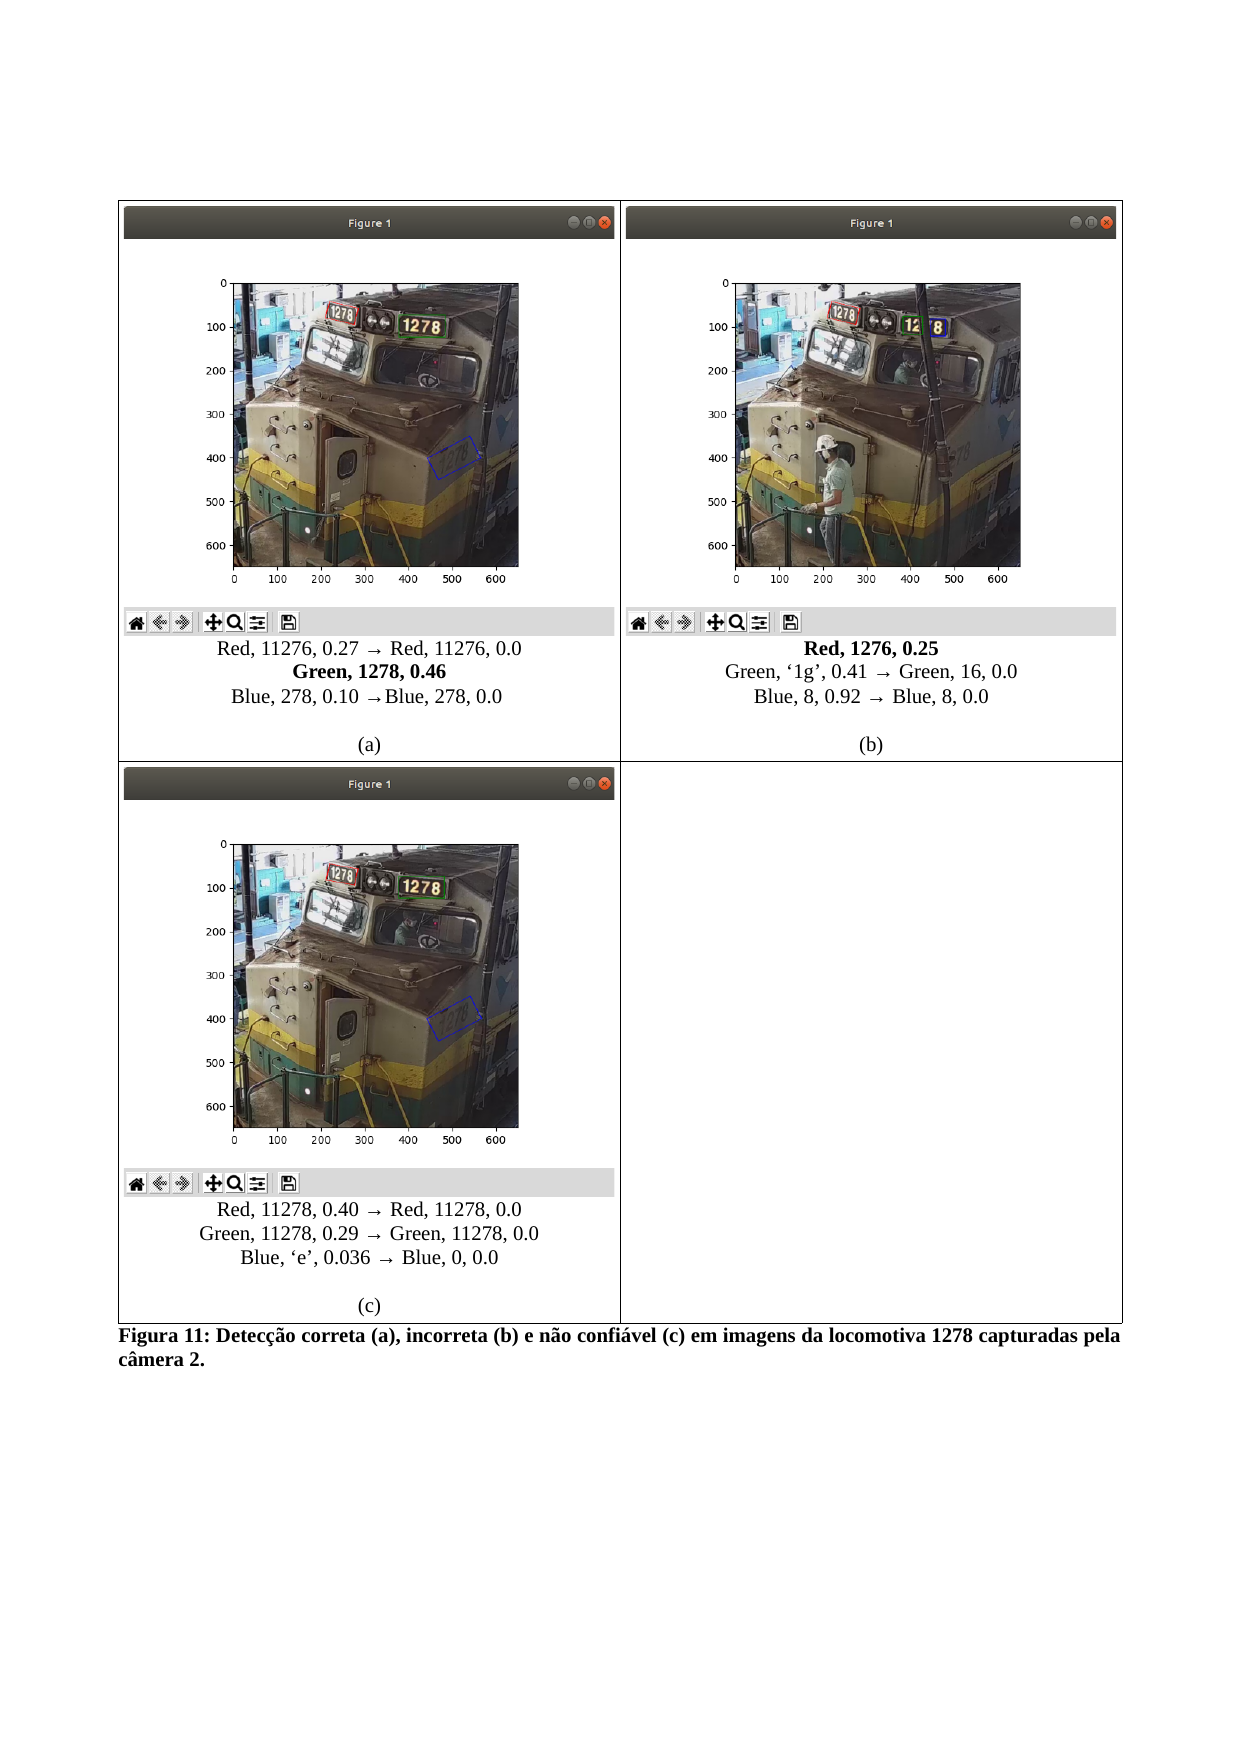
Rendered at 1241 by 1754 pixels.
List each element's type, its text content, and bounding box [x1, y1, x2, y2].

table_header Red, 11276, 0.27 → Red, 11276, 0.0 Green, 1278, 0.46 Blue, 278, 0.10 →Blue, 278, 0.0 (a) [119, 201, 620, 761]
picture [625, 206, 1117, 636]
table_cell Red, 11278, 0.40 → Red, 11278, 0.0 Green, 11278, 0.29 → Green, 11278, 0.0 Blue, ‘e’, 0.036 → Blue, 0, 0.0 (c) [119, 762, 620, 1322]
text Figura 11: Detecção correta (a), incorreta (b) e não confiável (c) em imagens da locomotiva 1278 capturadas pela câmera 2. [118, 1324, 1122, 1371]
picture [123, 767, 615, 1197]
table_header Red, 1276, 0.25 Green, ‘1g’, 0.41 → Green, 16, 0.0 Blue, 8, 0.92 → Blue, 8, 0.0 (b) [621, 201, 1122, 761]
picture [123, 206, 615, 636]
table_cell [621, 762, 1122, 1322]
